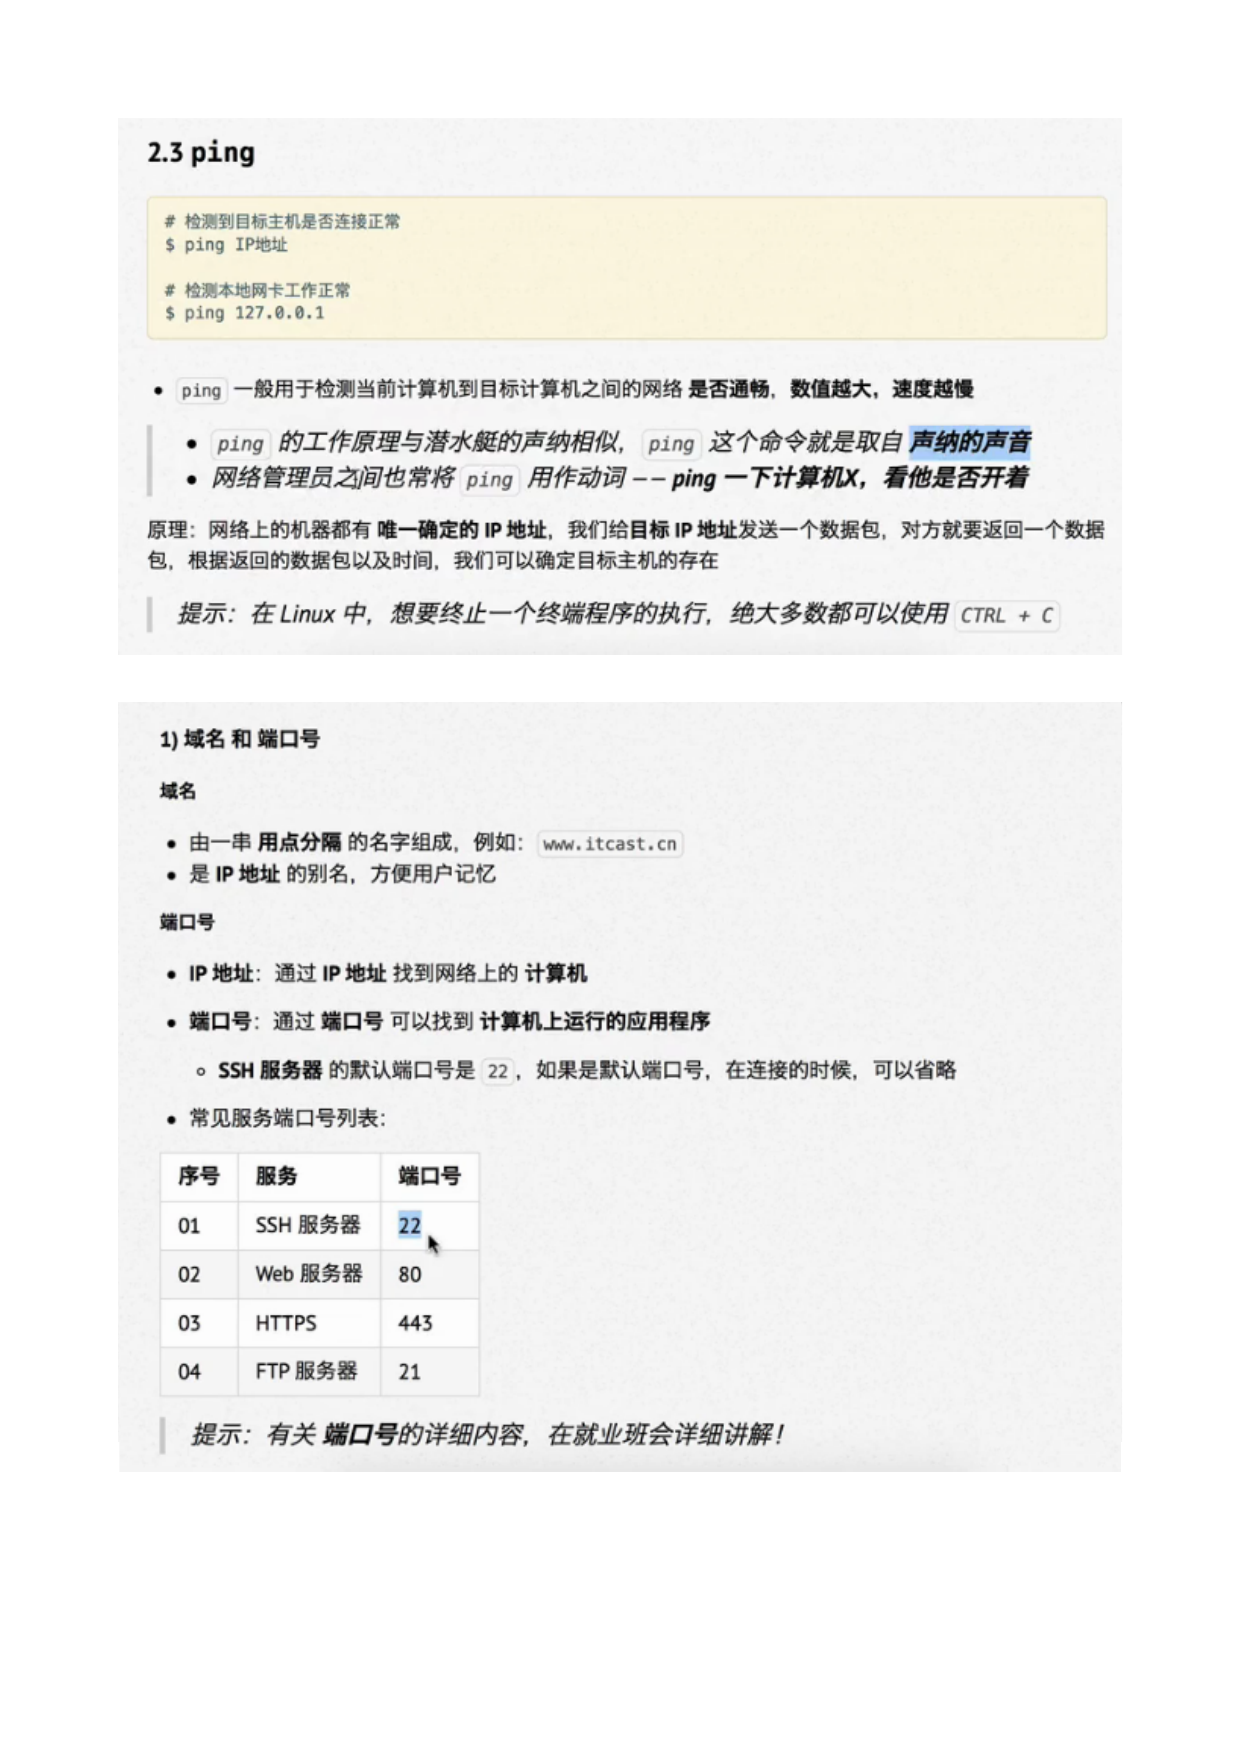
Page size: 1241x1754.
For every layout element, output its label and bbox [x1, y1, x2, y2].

picture [118, 702, 1123, 1472]
picture [118, 118, 1123, 655]
